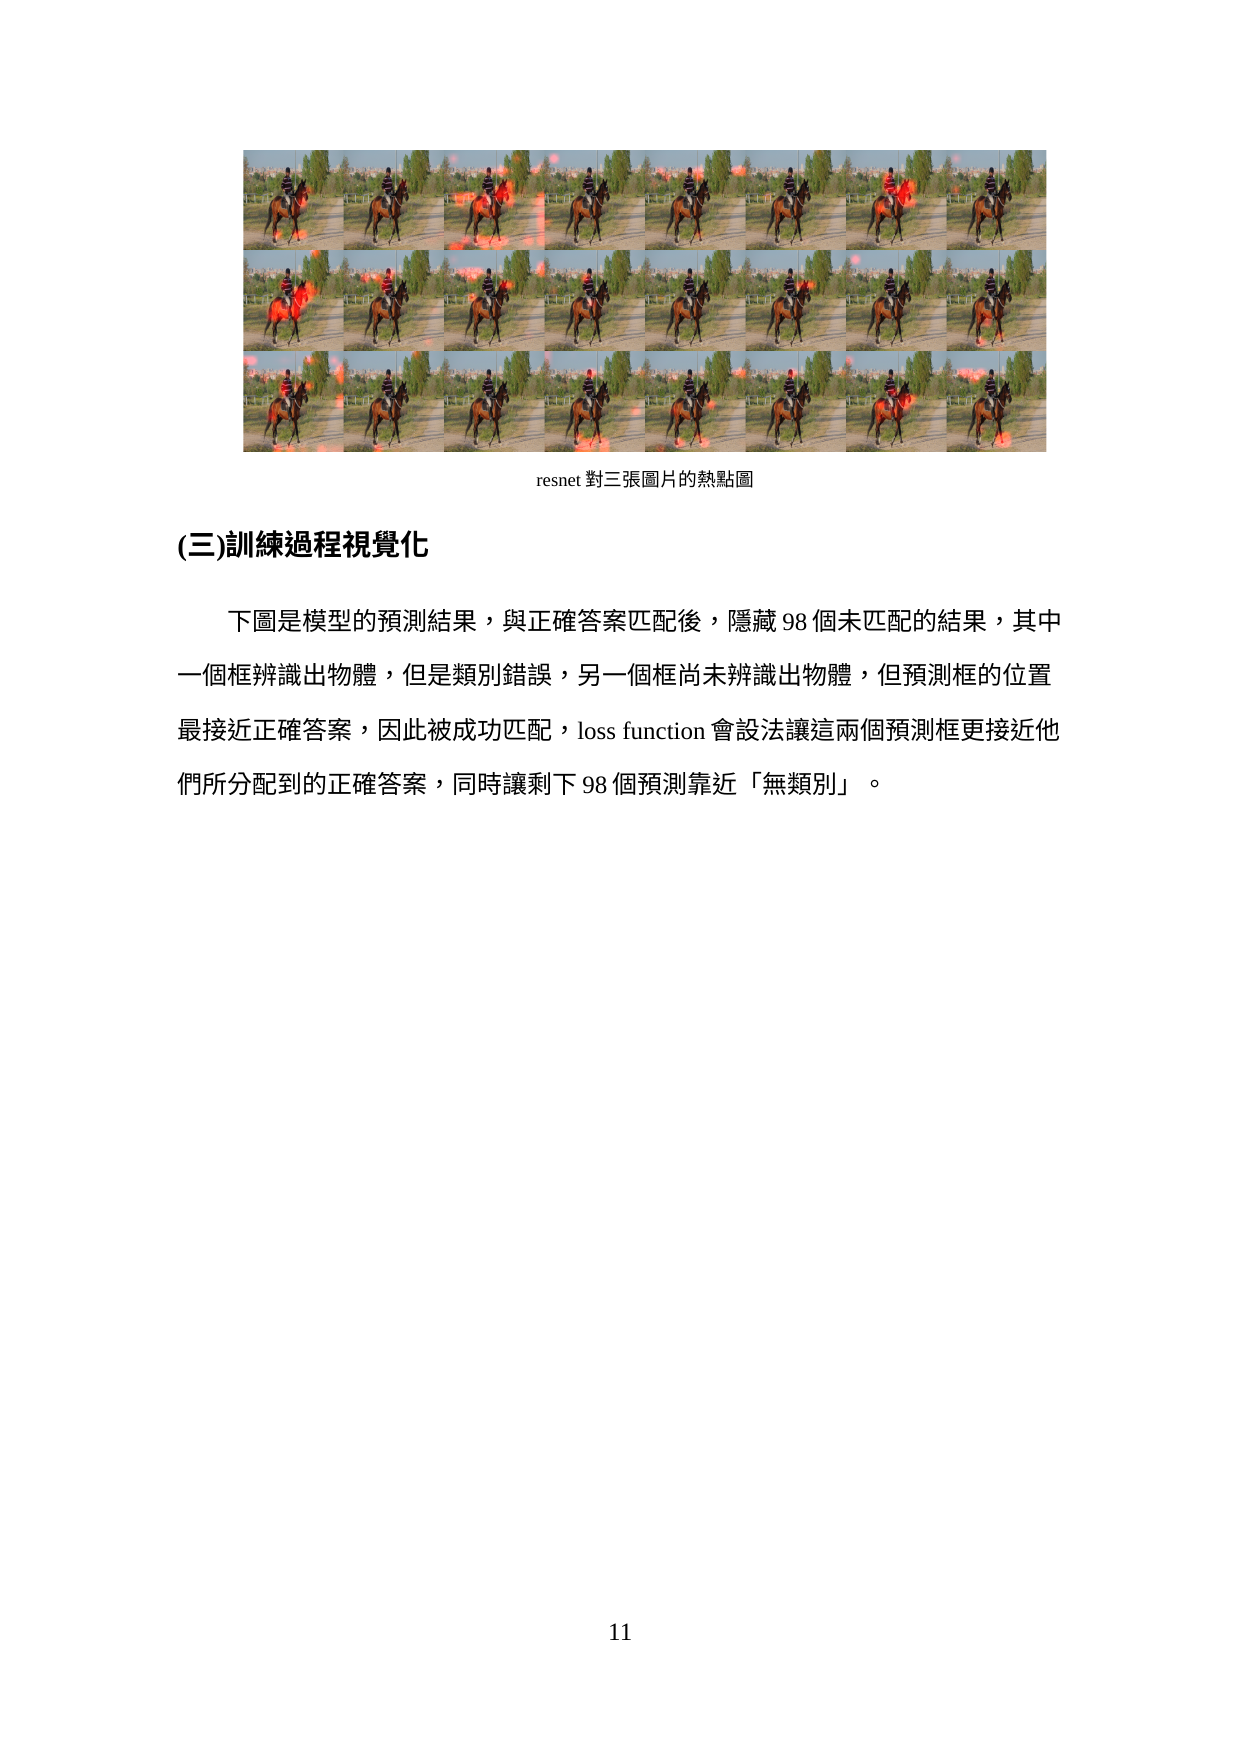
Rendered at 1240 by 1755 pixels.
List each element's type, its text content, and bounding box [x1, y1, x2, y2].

list resnet對三張圖片的熱點圖 [198, 150, 1062, 492]
subtitle 訓練過程視覺化 [177, 522, 1062, 564]
picture [243, 150, 1047, 452]
text 下圖是模型的預測結果，與正確答案匹配後，隱藏98個未匹配的結果，其中一個框辨識出物體，但是類別錯誤，另一個框尚未辨識出物體，但預測框的位置最接近正確答案，因此被成功匹配，loss function會設法讓這兩個預測框更接近他們所分配到的正確答案，同時讓剩下98個預測靠近「無類別」。 [177, 601, 1062, 801]
